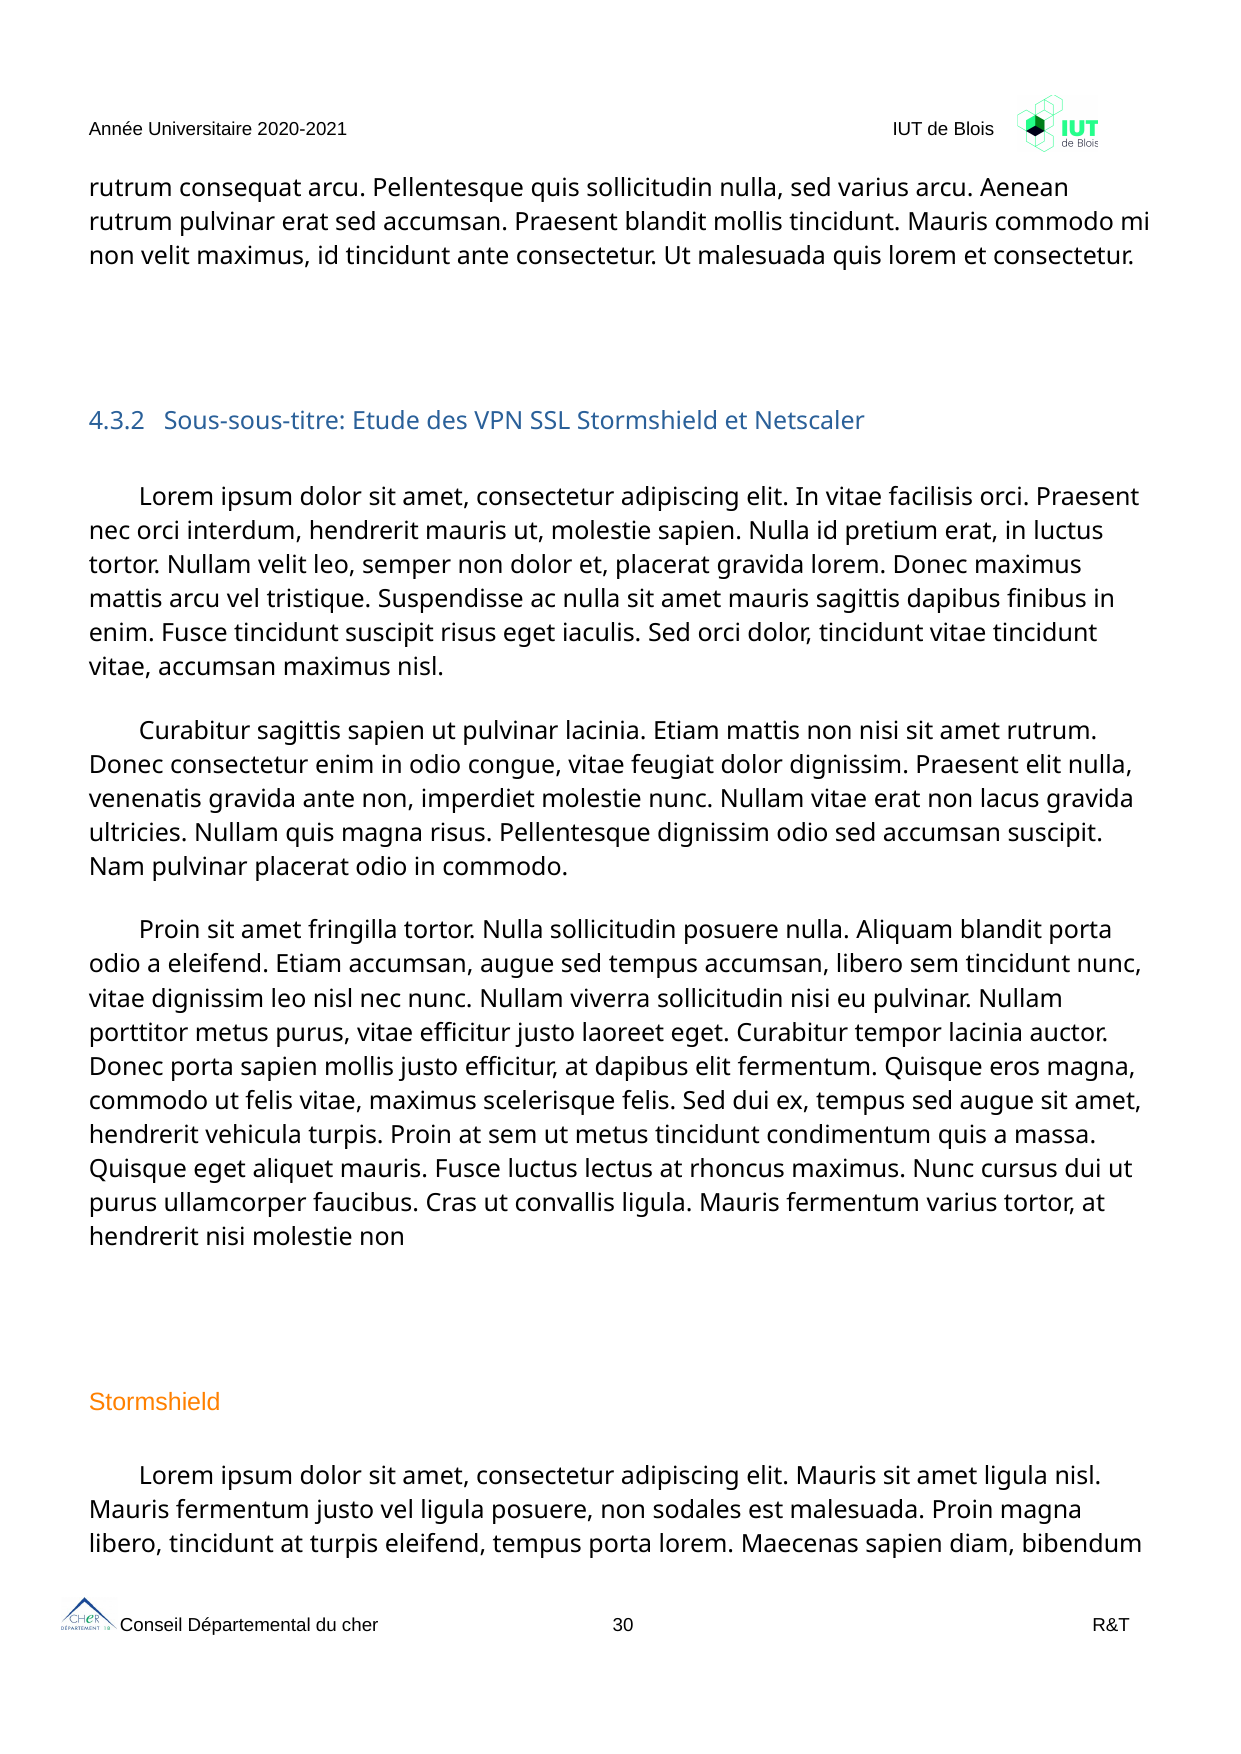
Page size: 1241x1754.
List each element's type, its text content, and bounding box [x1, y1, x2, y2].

text Proin sit amet fringilla tortor. Nulla sollicitudin posuere nulla. Aliquam blandit porta odio a eleifend. Etiam accumsan, augue sed tempus accumsan, libero sem tincidunt nunc, vitae dignissim leo nisl nec nunc. Nullam viverra sollicitudin nisi eu pulvinar. Nullam porttitor metus purus, vitae efficitur justo laoreet eget. Curabitur tempor lacinia auctor. Donec porta sapien mollis justo efficitur, at dapibus elit fermentum. Quisque eros magna, commodo ut felis vitae, maximus scelerisque felis. Sed dui ex, tempus sed augue sit amet, hendrerit vehicula turpis. Proin at sem ut metus tincidunt condimentum quis a massa. Quisque eget aliquet mauris. Fusce luctus lectus at rhoncus maximus. Nunc cursus dui ut purus ullamcorper faucibus. Cras ut convallis ligula. Mauris fermentum varius tortor, at hendrerit nisi molestie non [88, 912, 1152, 1253]
subtitle Sous-sous-titre: Etude des VPN SSL Stormshield et Netscaler [88, 402, 1152, 436]
text Lorem ipsum dolor sit amet, consectetur adipiscing elit. Mauris sit amet ligula nisl. Mauris fermentum justo vel ligula posuere, non sodales est malesuada. Proin magna libero, tincidunt at turpis eleifend, tempus porta lorem. Maecenas sapien diam, bibendum [88, 1458, 1152, 1560]
picture [61, 1597, 118, 1630]
text rutrum consequat arcu. Pellentesque quis sollicitudin nulla, sed varius arcu. Aenean rutrum pulvinar erat sed accumsan. Praesent blandit mollis tincidunt. Mauris commodo mi non velit maximus, id tincidunt ante consectetur. Ut malesuada quis lorem et consectetur. [88, 169, 1152, 271]
text Curabitur sagittis sapien ut pulvinar lacinia. Etiam mattis non nisi sit amet rutrum. Donec consectetur enim in odio congue, vitae feugiat dolor dignissim. Praesent elit nulla, venenatis gravida ante non, imperdiet molestie nunc. Nullam vitae erat non lacus gravida ultricies. Nullam quis magna risus. Pellentesque dignissim odio sed accumsan suscipit. Nam pulvinar placerat odio in commodo. [88, 712, 1152, 883]
picture [1017, 95, 1098, 152]
subtitle Stormshield [88, 1387, 1152, 1416]
text Lorem ipsum dolor sit amet, consectetur adipiscing elit. In vitae facilisis orci. Praesent nec orci interdum, hendrerit mauris ut, molestie sapien. Nulla id pretium erat, in luctus tortor. Nullam velit leo, semper non dolor et, placerat gravida lorem. Donec maximus mattis arcu vel tristique. Suspendisse ac nulla sit amet mauris sagittis dapibus finibus in enim. Fusce tincidunt suscipit risus eget iaculis. Sed orci dolor, tincidunt vitae tincidunt vitae, accumsan maximus nisl. [88, 478, 1152, 683]
